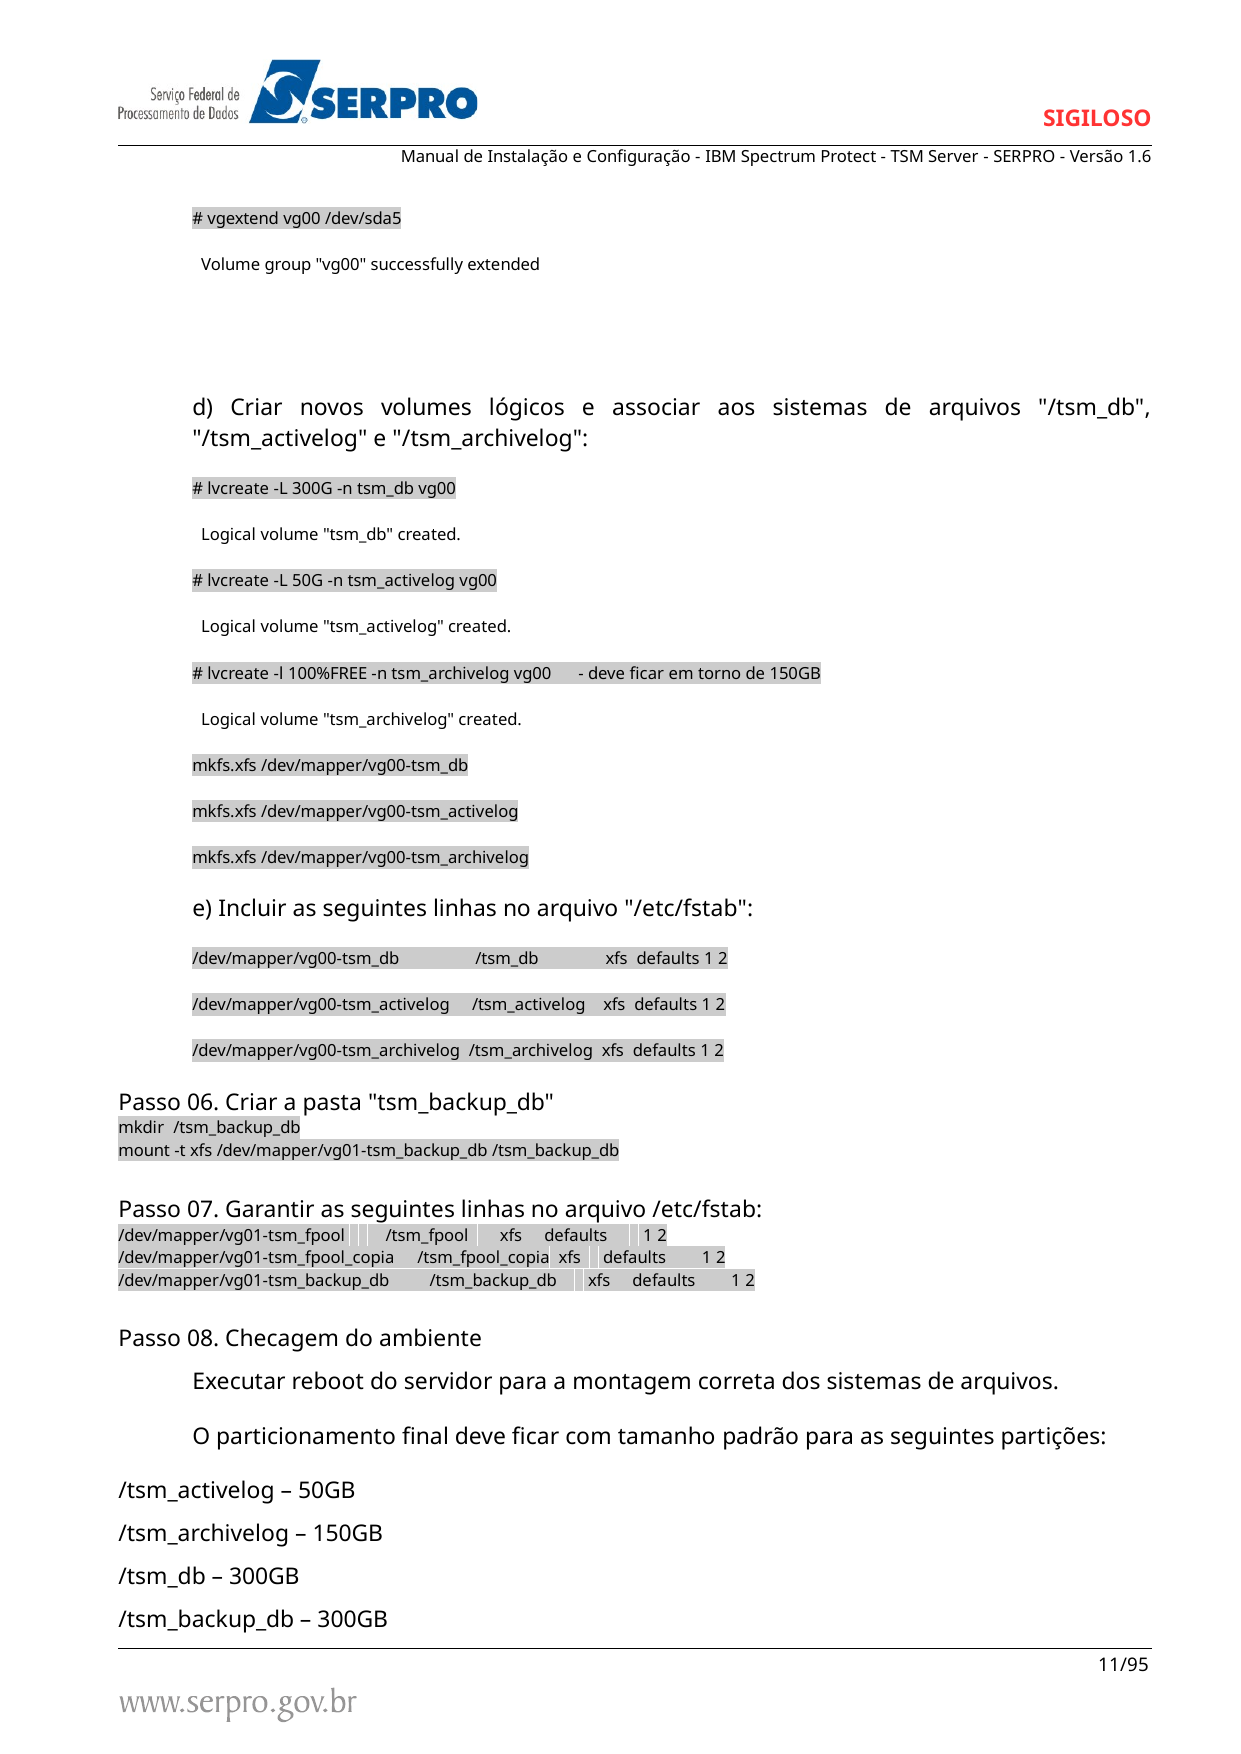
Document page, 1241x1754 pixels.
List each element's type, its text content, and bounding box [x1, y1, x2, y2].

text /tsm_activelog – 50GB [118, 1474, 1152, 1505]
text mkfs.xfs /dev/mapper/vg00-tsm_activelog [192, 800, 1152, 822]
text Logical volume "tsm_archivelog" created. [192, 708, 1152, 730]
text /tsm_backup_db – 300GB [118, 1603, 1152, 1634]
text /dev/mapper/vg00-tsm_archivelog /tsm_archivelog xfs defaults 1 2 [192, 1039, 1152, 1062]
text # lvcreate -L 50G -n tsm_activelog vg00 [192, 569, 1152, 592]
text /dev/mapper/vg00-tsm_db /tsm_db xfs defaults 1 2 [192, 947, 1152, 969]
text mkfs.xfs /dev/mapper/vg00-tsm_archivelog [192, 846, 1152, 869]
picture [118, 59, 478, 124]
text e) Incluir as seguintes linhas no arquivo "/etc/fstab": [192, 892, 1152, 923]
text mkfs.xfs /dev/mapper/vg00-tsm_db [192, 754, 1152, 776]
text # lvcreate -l 100%FREE -n tsm_archivelog vg00 - deve ficar em torno de 150GB [192, 662, 1152, 684]
text Volume group "vg00" successfully extended [192, 253, 1152, 275]
text d) Criar novos volumes lógicos e associar aos sistemas de arquivos "/tsm_db", "/tsm_activelog" e "/tsm_archivelog": [192, 391, 1152, 453]
text Logical volume "tsm_activelog" created. [192, 615, 1152, 638]
text /tsm_archivelog – 150GB [118, 1517, 1152, 1548]
text Logical volume "tsm_db" created. [192, 523, 1152, 546]
text Passo 06. Criar a pasta "tsm_backup_db" mkdir /tsm_backup_db mount -t xfs /dev/mapper/vg01-tsm_backup_db /tsm_backup_db Passo 07. Garantir as seguintes linhas no arquivo /etc/fstab: /dev/mapper/vg01-tsm_fpool /tsm_fpool xfs defaults 1 2 /dev/mapper/vg01-tsm_fpool_copia /tsm_fpool_copia xfs defaults 1 2 /dev/mapper/vg01-tsm_backup_db /tsm_backup_db xfs defaults 1 2 Passo 08. Checagem do ambiente [118, 1085, 1152, 1353]
text O particionamento final deve ficar com tamanho padrão para as seguintes partições: [118, 1419, 1152, 1451]
text /tsm_db – 300GB [118, 1560, 1152, 1591]
text # lvcreate -L 300G -n tsm_db vg00 [192, 477, 1152, 499]
text # vgextend vg00 /dev/sda5 [192, 207, 1152, 229]
text /dev/mapper/vg00-tsm_activelog /tsm_activelog xfs defaults 1 2 [192, 993, 1152, 1016]
text Executar reboot do servidor para a montagem correta dos sistemas de arquivos. [118, 1365, 1152, 1396]
